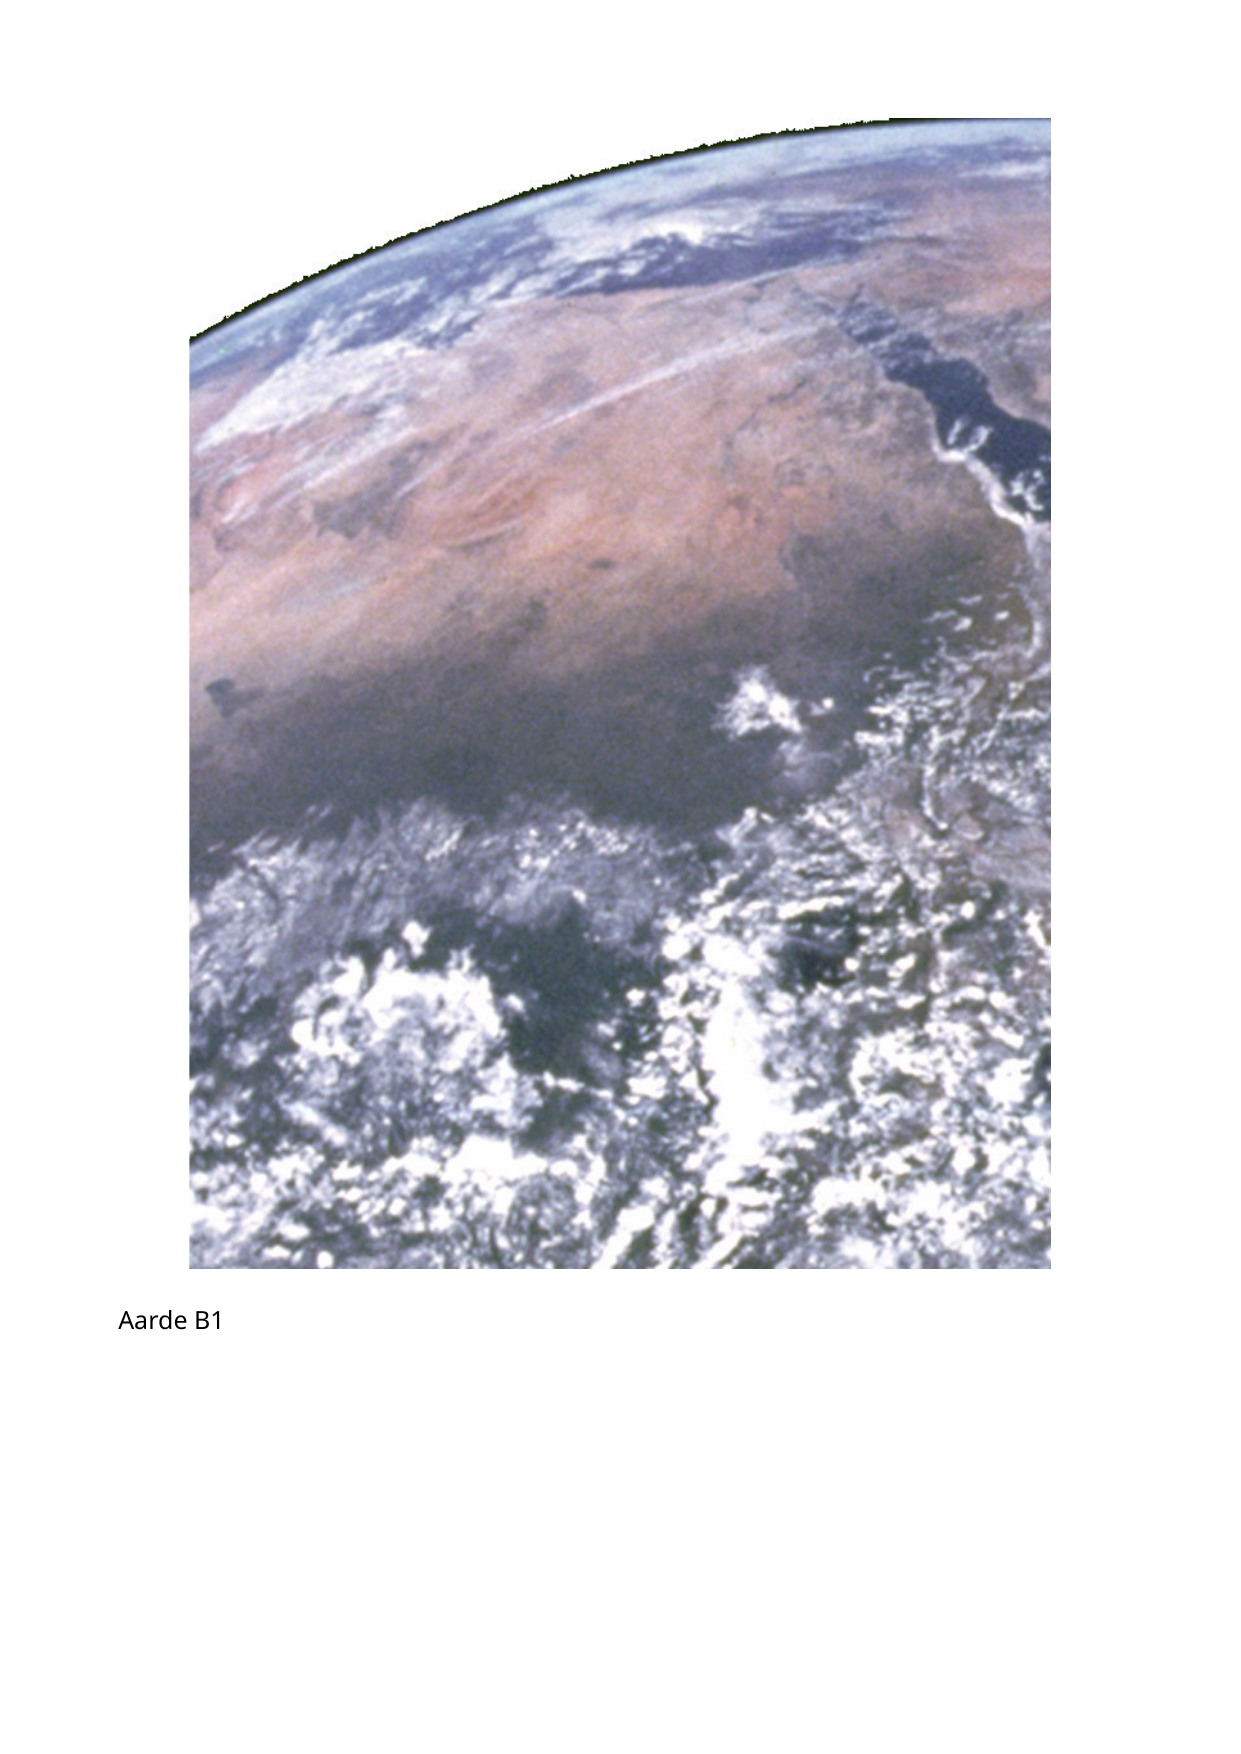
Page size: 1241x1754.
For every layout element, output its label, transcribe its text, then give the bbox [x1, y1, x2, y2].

picture [189, 118, 1051, 1269]
text Aarde B1 [118, 1302, 1122, 1337]
